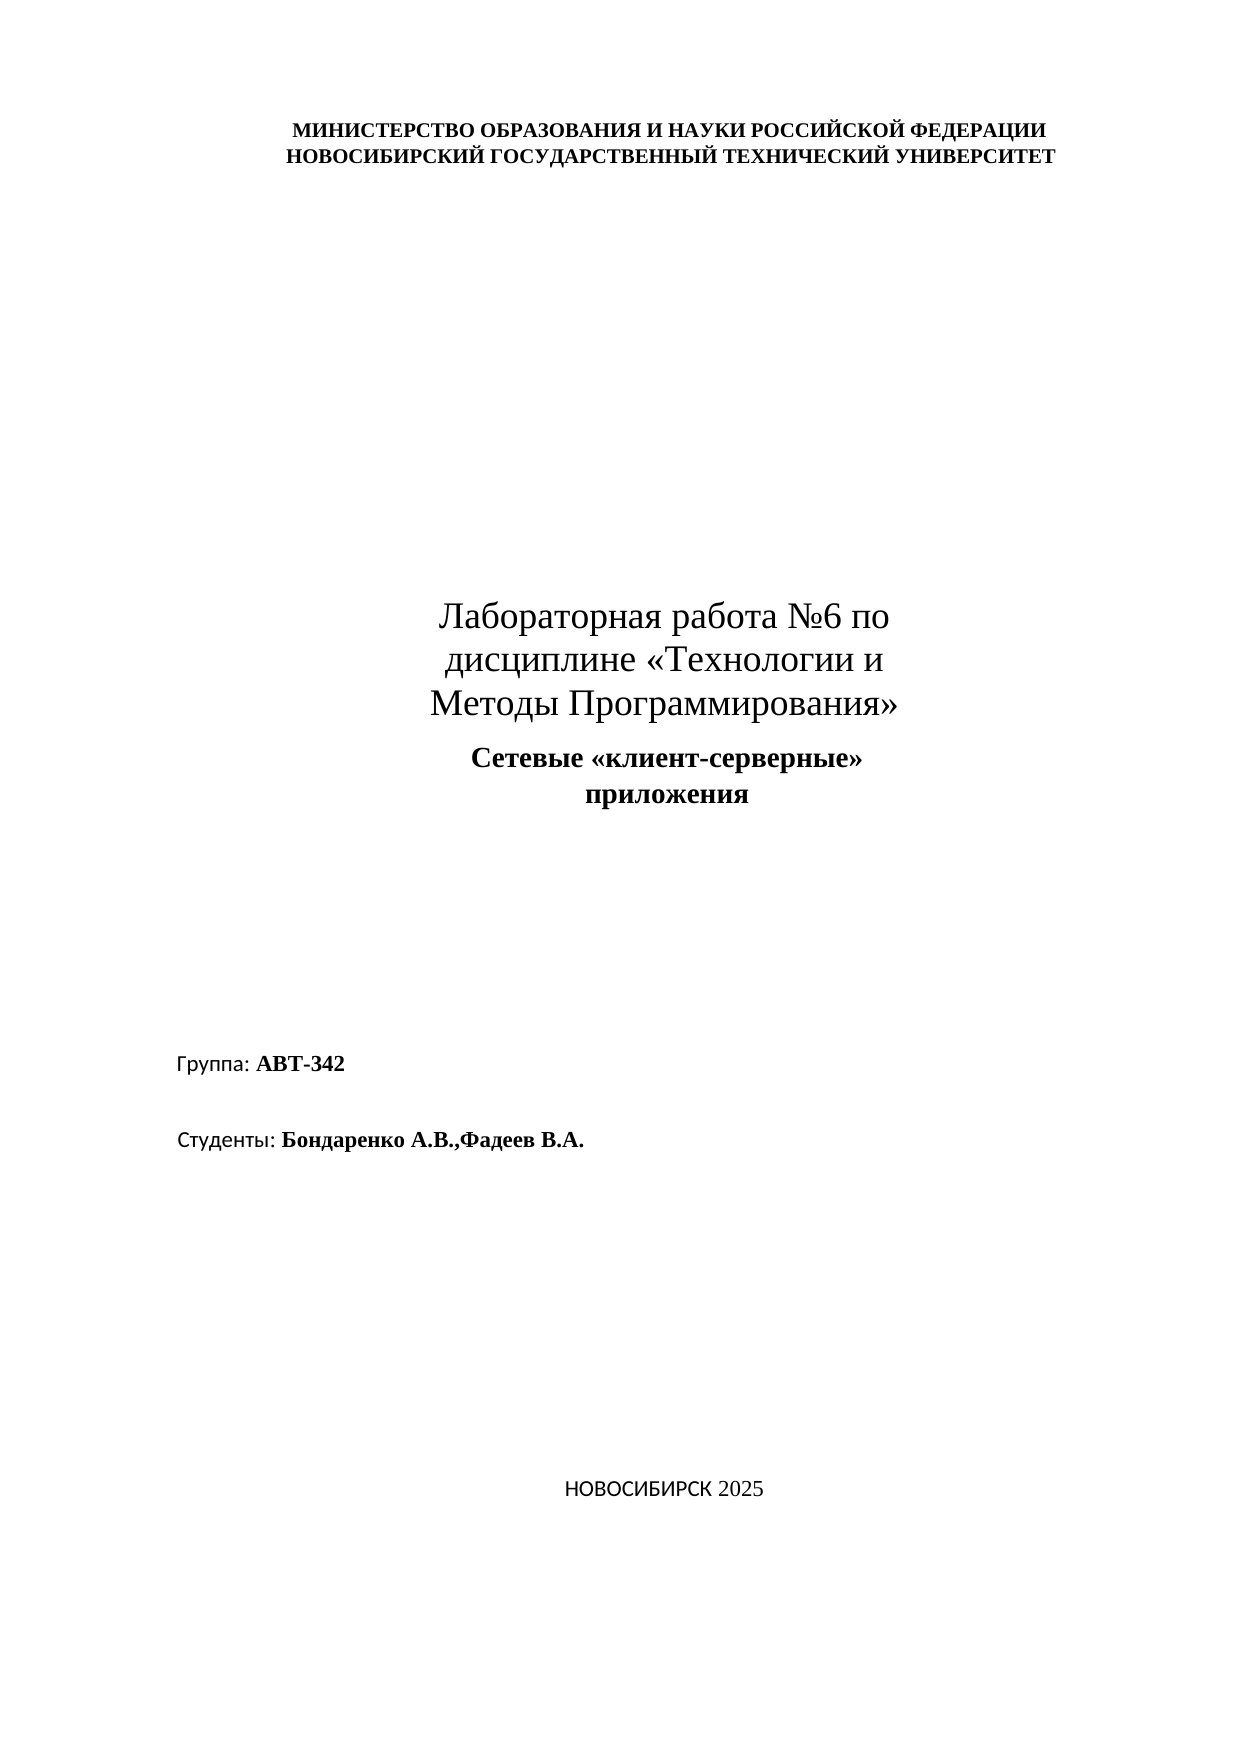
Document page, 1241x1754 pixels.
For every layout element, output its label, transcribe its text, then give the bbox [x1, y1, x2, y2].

text приложения [182, 776, 1152, 810]
text НОВОСИБИРСК 2025 [177, 1474, 1151, 1502]
text МИНИСТЕРСТВО ОБРАЗОВАНИЯ И НАУКИ РОССИЙСКОЙ ФЕДЕРАЦИИ [177, 118, 1047, 142]
text НОВОСИБИРСКИЙ ГОСУДАРСТВЕННЫЙ ТЕХНИЧЕСКИЙ УНИВЕРСИТЕТ [177, 144, 1056, 168]
text Студенты: Бондаренко А.В.,Фадеев В.А. [177, 1125, 1152, 1153]
text Лабораторная работа №6 по дисциплине «Технологии и Методы Программирования» [406, 593, 923, 723]
text Сетевые «клиент-серверные» [182, 740, 1152, 774]
text Группа: АВТ-342 [177, 1049, 1152, 1077]
